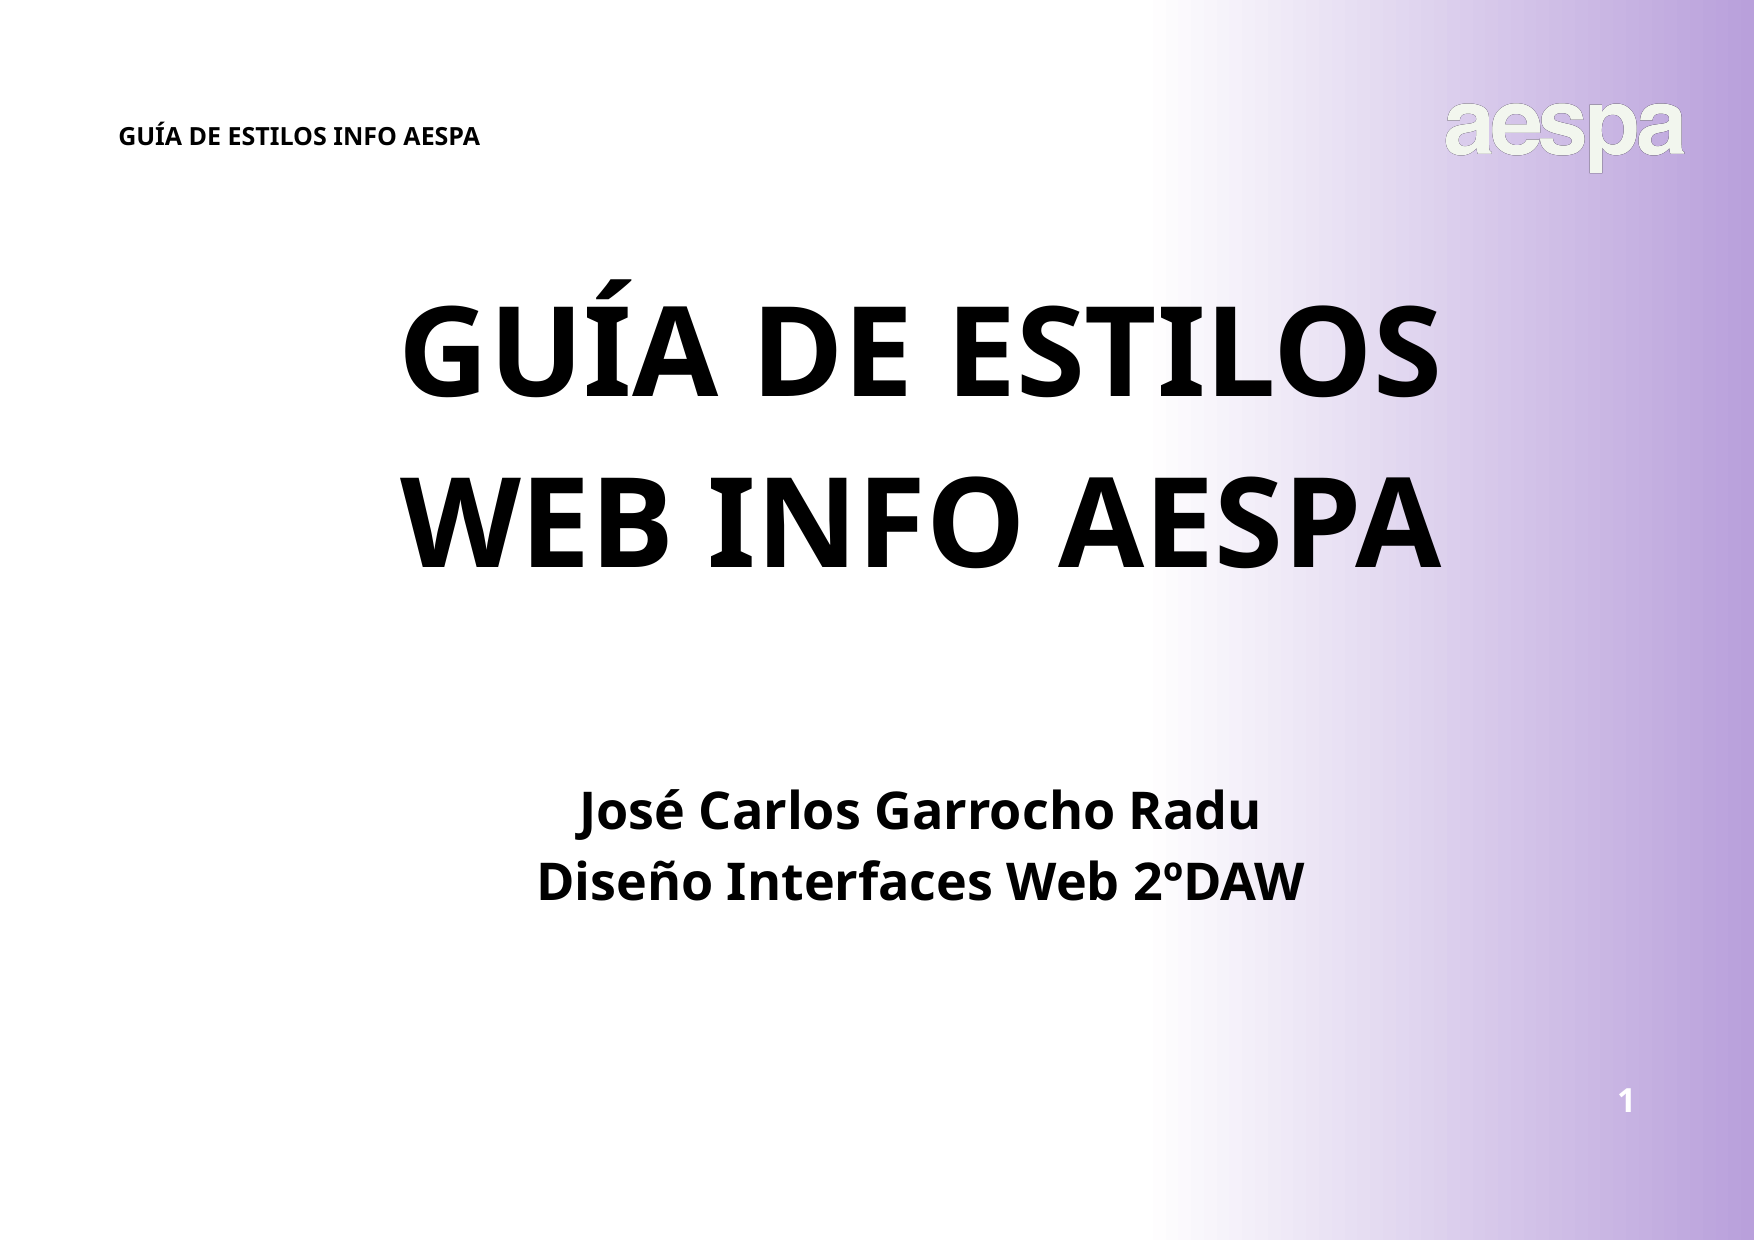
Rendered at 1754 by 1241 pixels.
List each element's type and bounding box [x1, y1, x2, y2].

picture [1428, 88, 1703, 187]
